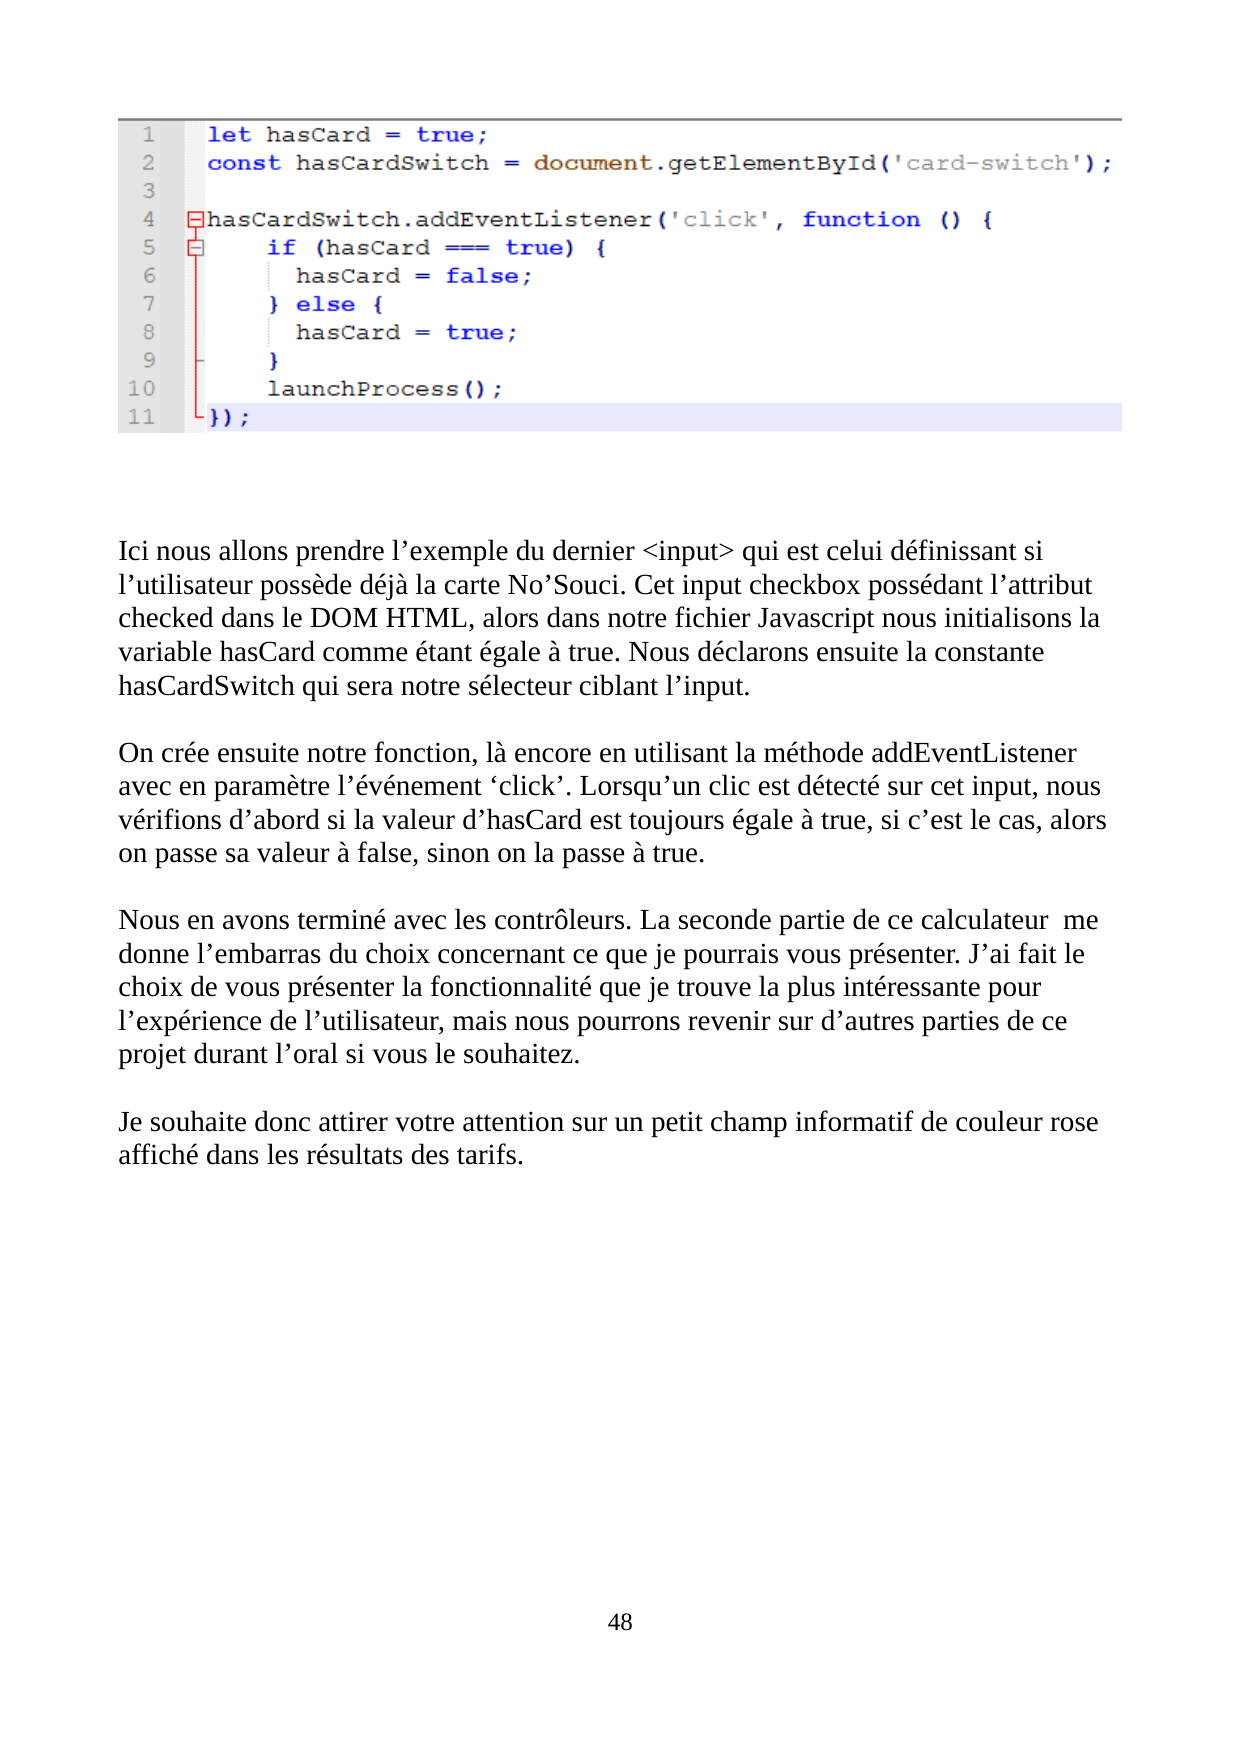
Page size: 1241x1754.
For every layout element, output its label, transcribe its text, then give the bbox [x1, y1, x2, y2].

text Nous en avons terminé avec les contrôleurs. La seconde partie de ce calculateur me donne l’embarras du choix concernant ce que je pourrais vous présenter. J’ai fait le choix de vous présenter la fonctionnalité que je trouve la plus intéressante pour l’expérience de l’utilisateur, mais nous pourrons revenir sur d’autres parties de ce projet durant l’oral si vous le souhaitez. [118, 902, 1122, 1070]
picture [118, 118, 1123, 433]
text Je souhaite donc attirer votre attention sur un petit champ informatif de couleur rose affiché dans les résultats des tarifs. [118, 1104, 1122, 1171]
text Ici nous allons prendre l’exemple du dernier <input> qui est celui définissant si l’utilisateur possède déjà la carte No’Souci. Cet input checkbox possédant l’attribut checked dans le DOM HTML, alors dans notre fichier Javascript nous initialisons la variable hasCard comme étant égale à true. Nous déclarons ensuite la constante hasCardSwitch qui sera notre sélecteur ciblant l’input. [118, 533, 1122, 701]
text On crée ensuite notre fonction, là encore en utilisant la méthode addEventListener avec en paramètre l’événement ‘click’. Lorsqu’un clic est détecté sur cet input, nous vérifions d’abord si la valeur d’hasCard est toujours égale à true, si c’est le cas, alors on passe sa valeur à false, sinon on la passe à true. [118, 735, 1122, 869]
